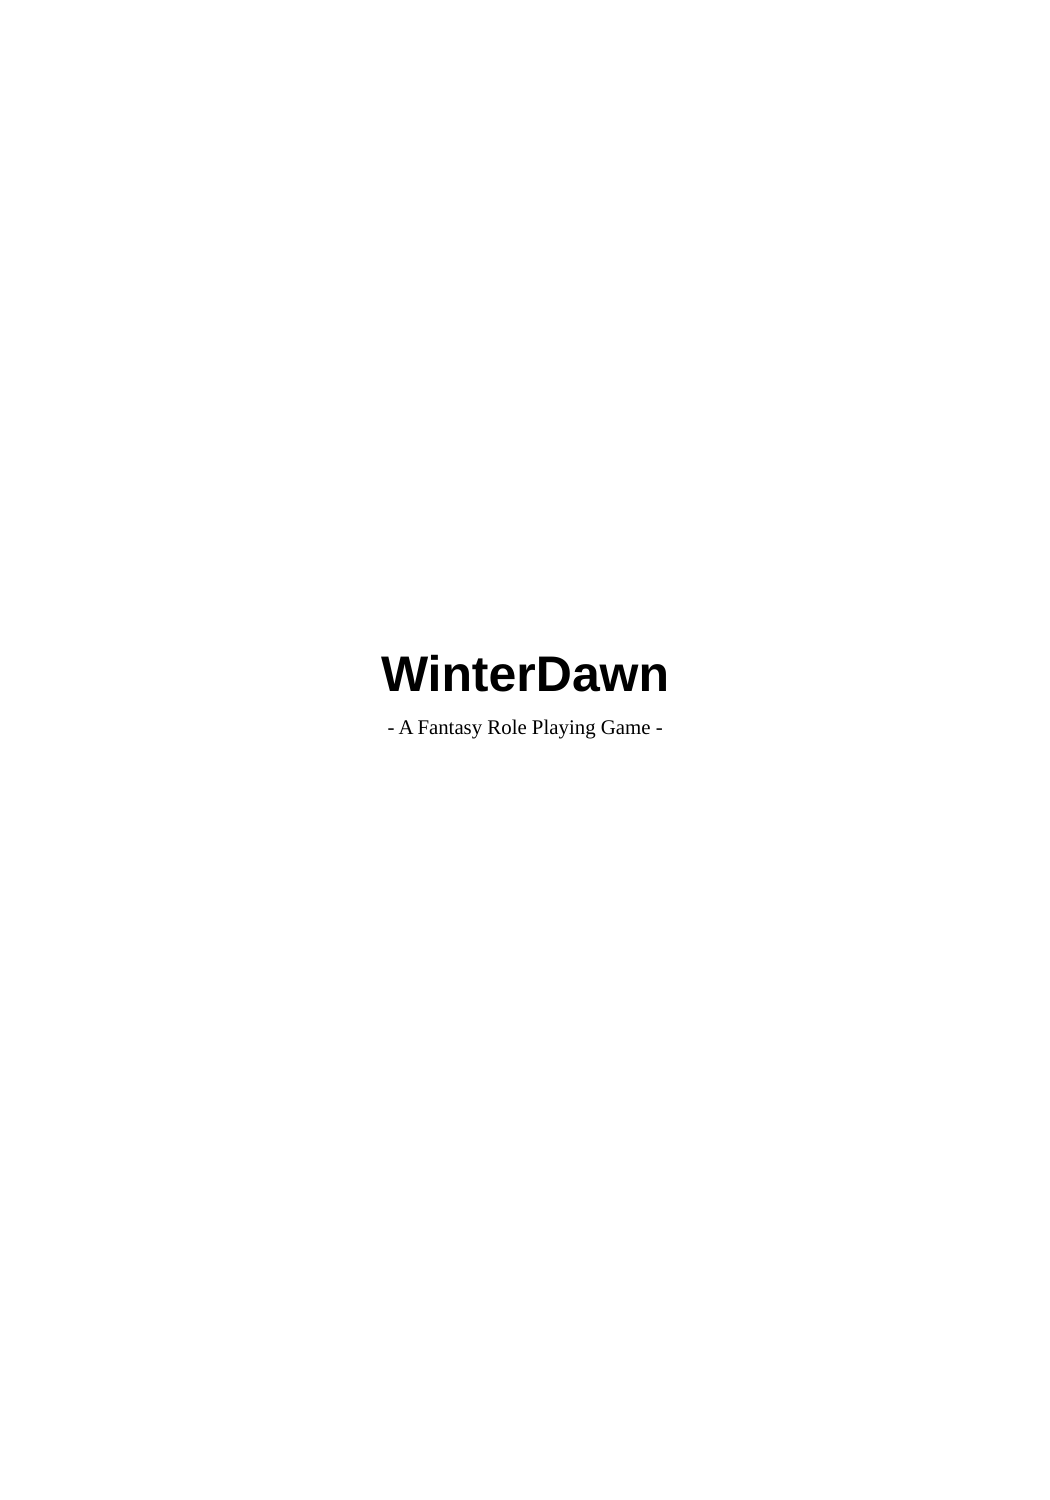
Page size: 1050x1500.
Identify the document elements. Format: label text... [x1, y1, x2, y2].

text - A Fantasy Role Playing Game - [75, 715, 975, 739]
title WinterDawn [75, 645, 975, 702]
